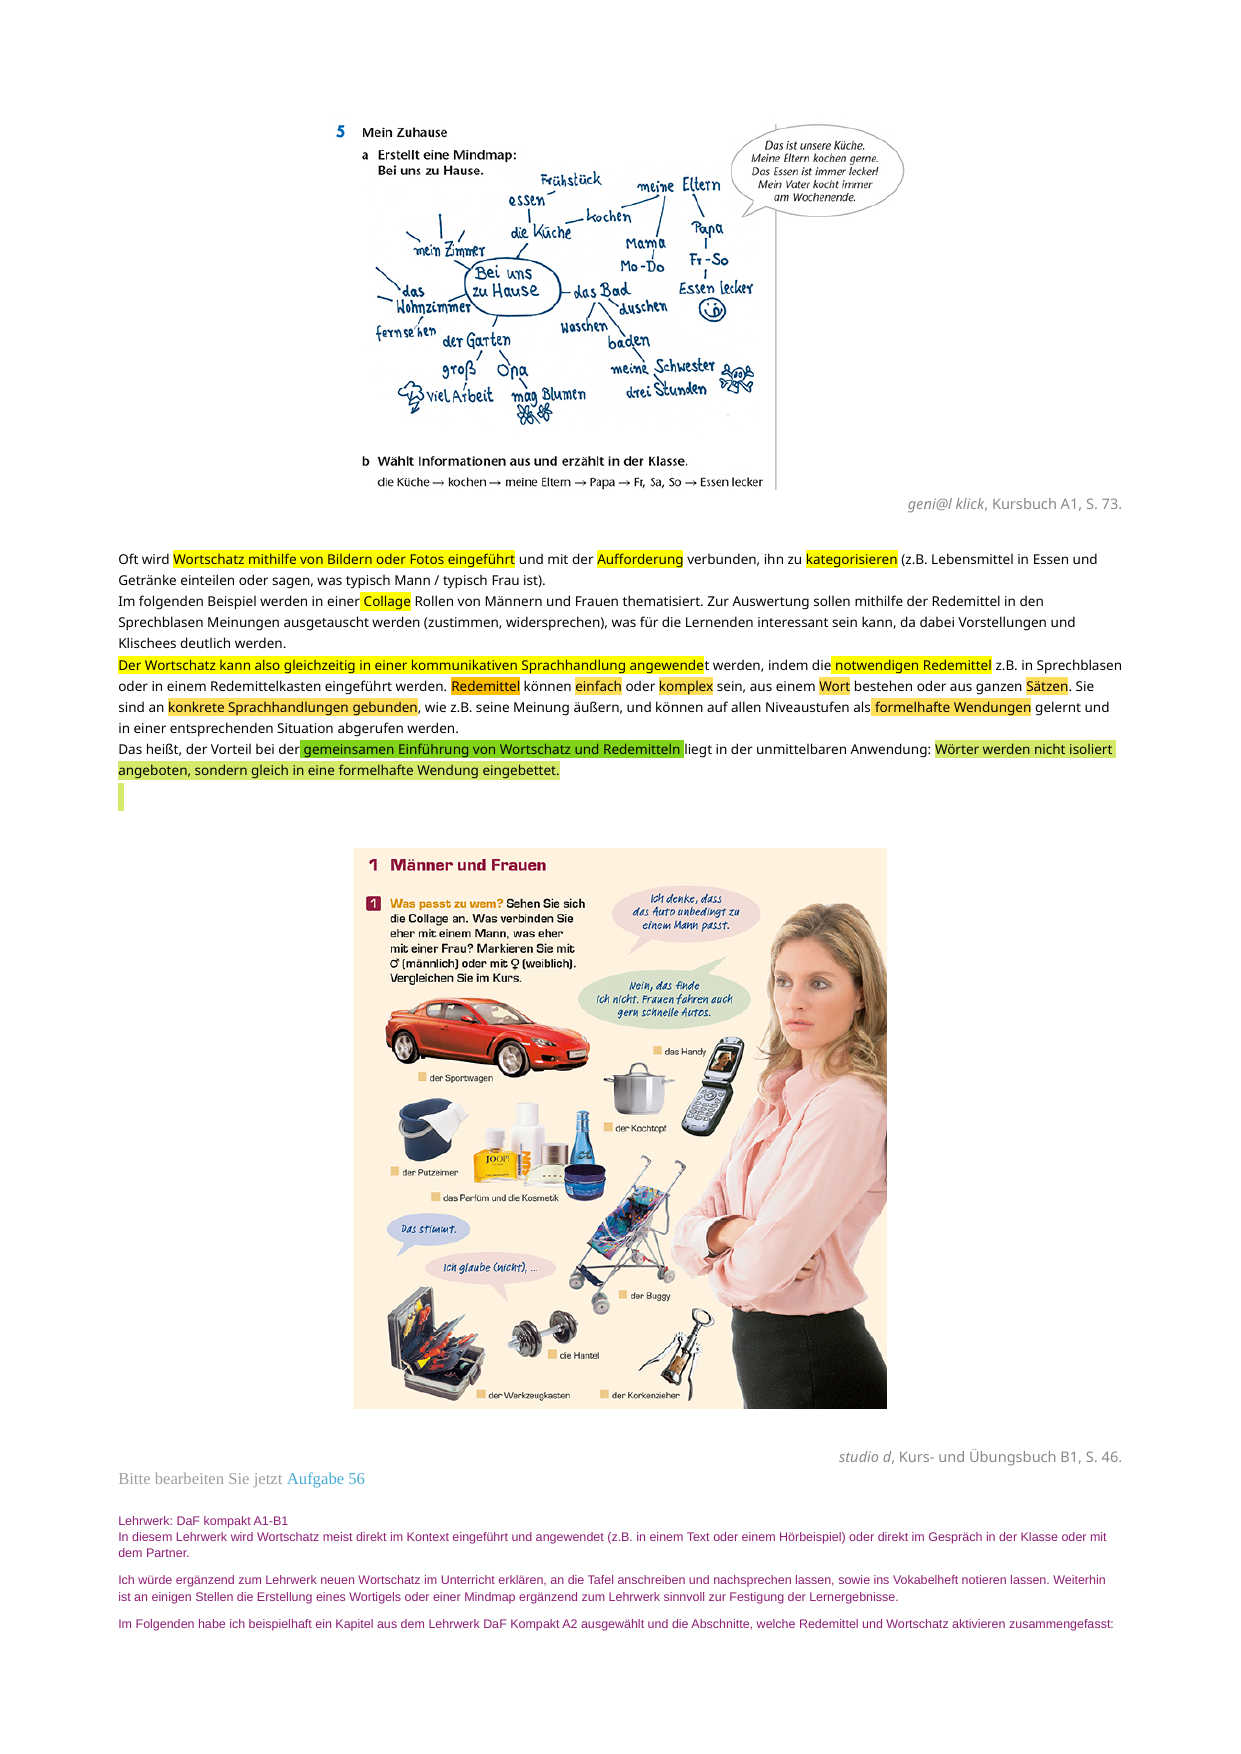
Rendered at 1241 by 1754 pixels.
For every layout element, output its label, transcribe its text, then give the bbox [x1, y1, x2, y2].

text Der Wortschatz kann also gleichzeitig in einer kommunikativen Sprachhandlung angewendet werden, indem die notwendigen Redemittel z.B. in Sprechblasen oder in einem Redemittelkasten eingeführt werden. Redemittel können einfach oder komplex sein, aus einem Wort bestehen oder aus ganzen Sätzen. Sie sind an konkrete Sprachhandlungen gebunden, wie z.B. seine Meinung äußern, und können auf allen Niveaustufen als formelhafte Wendungen gelernt und in einer entsprechenden Situation abgerufen werden. [118, 656, 1122, 737]
picture [353, 848, 887, 1409]
text studio d, Kurs- und Übungsbuch B1, S. 46. [118, 1446, 1122, 1466]
text In diesem Lehrwerk wird Wortschatz meist direkt im Kontext eingeführt und angewendet (z.B. in einem Text oder einem Hörbeispiel) oder direkt im Gespräch in der Klasse oder mit dem Partner. [118, 1529, 1122, 1560]
text Das heißt, der Vorteil bei der gemeinsamen Einführung von Wortschatz und Redemitteln liegt in der unmittelbaren Anwendung: Wörter werden nicht isoliert angeboten, sondern gleich in eine formelhafte Wendung eingebettet. [118, 740, 1122, 780]
text Oft wird Wortschatz mithilfe von Bildern oder Fotos eingeführt und mit der Aufforderung verbunden, ihn zu kategorisieren (z.B. Lebensmittel in Essen und Getränke einteilen oder sagen, was typisch Mann / typisch Frau ist). [118, 550, 1122, 589]
text Im folgenden Beispiel werden in einer Collage Rollen von Männern und Frauen thematisiert. Zur Auswertung sollen mithilfe der Redemittel in den Sprechblasen Meinungen ausgetauscht werden (zustimmen, widersprechen), was für die Lernenden interessant sein kann, da dabei Vorstellungen und Klischees deutlich werden. [118, 592, 1122, 653]
picture [331, 118, 909, 490]
text Lehrwerk: DaF kompakt A1-B1 [118, 1513, 1122, 1527]
text geni@l klick, Kursbuch A1, S. 73. [118, 494, 1122, 514]
text Im Folgenden habe ich beispielhaft ein Kapitel aus dem Lehrwerk DaF Kompakt A2 ausgewählt und die Abschnitte, welche Redemittel und Wortschatz aktivieren zusammengefasst: [118, 1616, 1122, 1631]
text Ich würde ergänzend zum Lehrwerk neuen Wortschatz im Unterricht erklären, an die Tafel anschreiben und nachsprechen lassen, sowie ins Vokabelheft notieren lassen. Weiterhin ist an einigen Stellen die Erstellung eines Wortigels oder einer Mindmap ergänzend zum Lehrwerk sinnvoll zur Festigung der Lernergebnisse. [118, 1573, 1122, 1604]
text Bitte bearbeiten Sie jetzt Aufgabe 56 [118, 1469, 1122, 1488]
